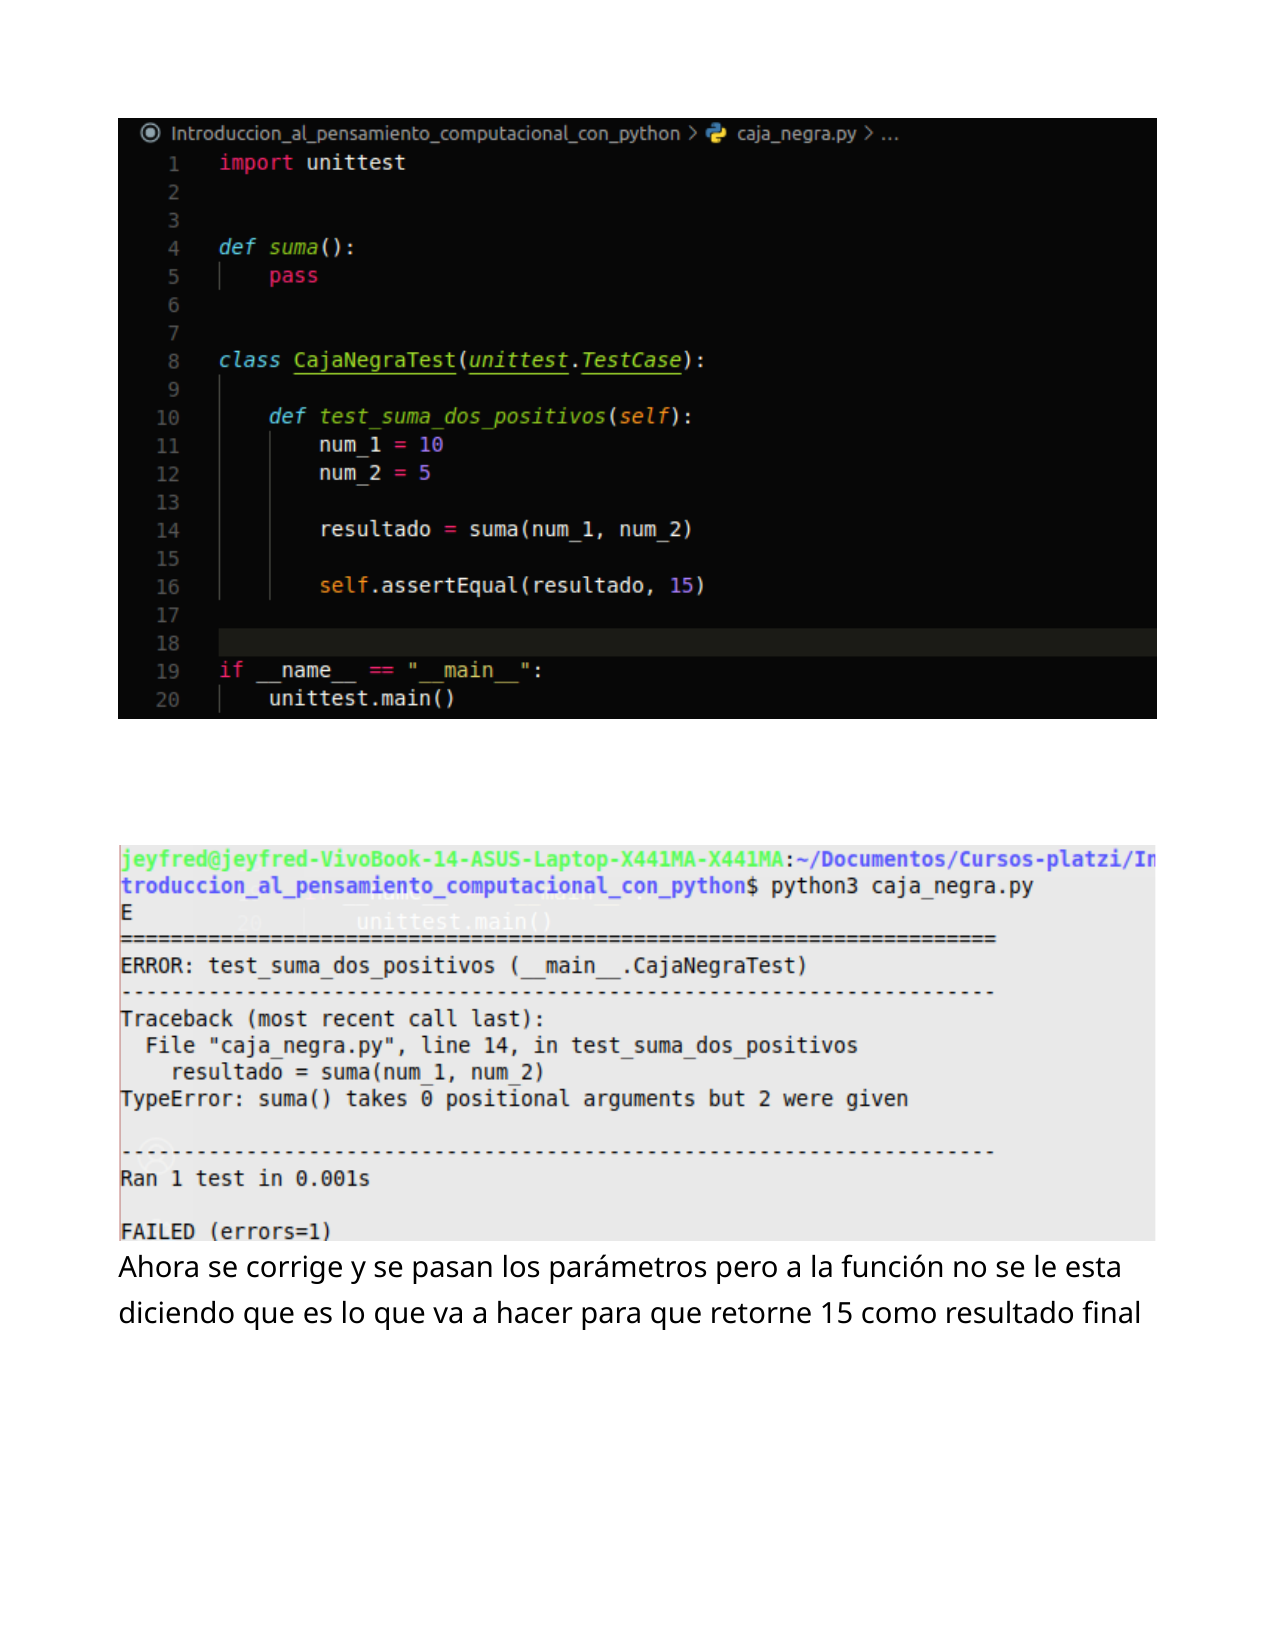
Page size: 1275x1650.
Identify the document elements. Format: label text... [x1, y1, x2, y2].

picture [119, 845, 1156, 1241]
text Ahora se corrige y se pasan los parámetros pero a la función no se le esta diciendo que es lo que va a hacer para que retorne 15 como resultado final [118, 845, 1157, 1332]
picture [118, 118, 1157, 719]
